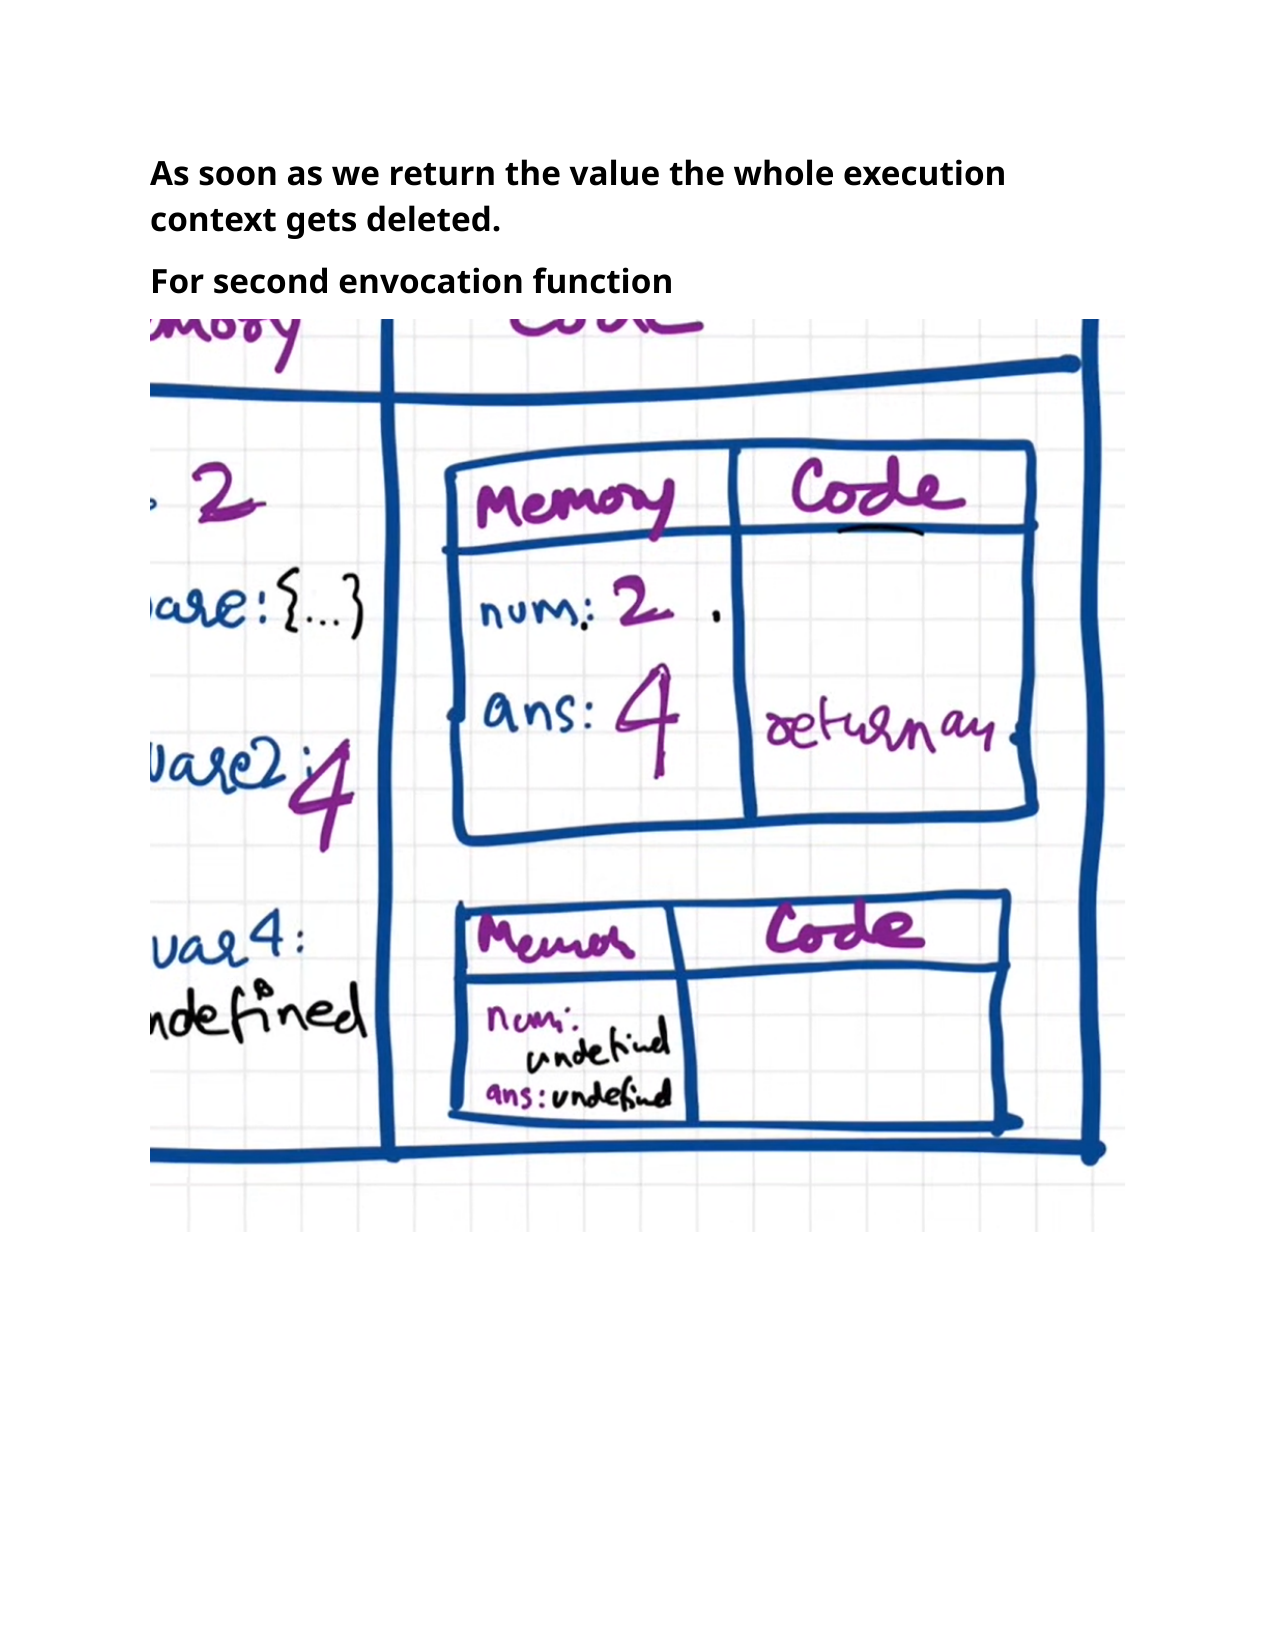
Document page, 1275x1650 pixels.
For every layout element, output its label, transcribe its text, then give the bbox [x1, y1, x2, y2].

text As soon as we return the value the whole execution context gets deleted. [150, 150, 1125, 241]
text For second envocation function [150, 257, 1125, 303]
